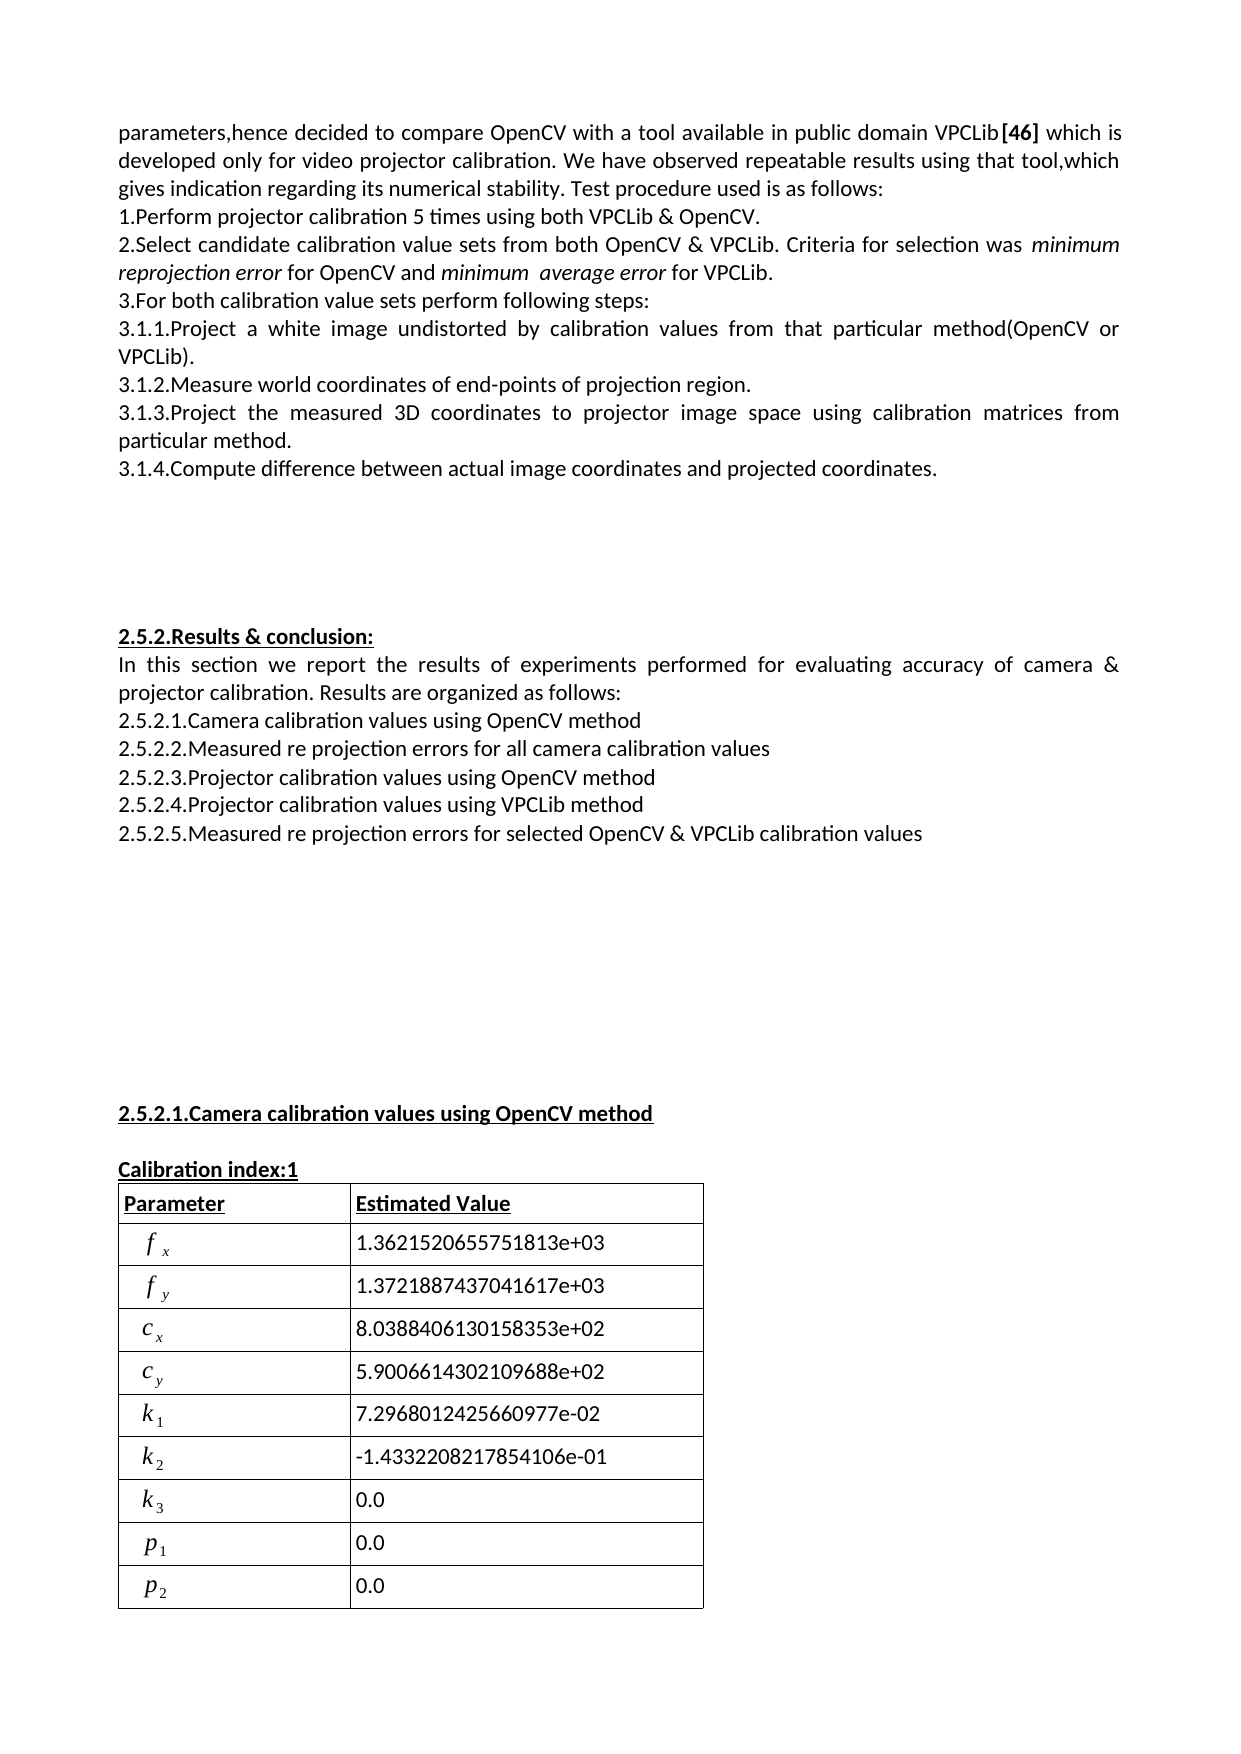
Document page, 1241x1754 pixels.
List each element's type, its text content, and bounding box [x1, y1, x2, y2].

table_cell [119, 1395, 350, 1436]
text 2.5.2.4.Projector calibration values using VPCLib method [118, 791, 1122, 819]
table_header Estimated Value [351, 1184, 703, 1223]
text 3.1.2.Measure world coordinates of end-points of projection region. [118, 370, 1122, 398]
table_cell 1.3621520655751813e+03 [351, 1224, 703, 1265]
table_cell [119, 1480, 350, 1522]
table_cell 1.3721887437041617e+03 [351, 1266, 703, 1308]
table_cell [119, 1523, 350, 1565]
text 2.5.2.5.Measured re projection errors for selected OpenCV & VPCLib calibration values [118, 819, 1122, 847]
table_cell -1.4332208217854106e-01 [351, 1437, 703, 1479]
table_cell [119, 1266, 350, 1308]
table_cell [119, 1352, 350, 1394]
table_header Parameter [119, 1184, 350, 1223]
table_cell [119, 1309, 350, 1351]
text 2.5.2.1.Camera calibration values using OpenCV method [118, 1099, 1122, 1127]
text 1.Perform projector calibration 5 times using both VPCLib & OpenCV. [118, 202, 1122, 230]
table_cell [119, 1437, 350, 1479]
text 2.5.2.Results & conclusion: [118, 622, 1122, 651]
text 2.Select candidate calibration value sets from both OpenCV & VPCLib. Criteria for selection was minimum reprojection error for OpenCV and minimum average error for VPCLib. [118, 230, 1122, 286]
text In this section we report the results of experiments performed for evaluating accuracy of camera & projector calibration. Results are organized as follows: [118, 651, 1122, 707]
table_cell 7.2968012425660977e-02 [351, 1395, 703, 1436]
text 2.5.2.3.Projector calibration values using OpenCV method [118, 763, 1122, 791]
text 3.1.4.Compute difference between actual image coordinates and projected coordinates. [118, 454, 1122, 482]
text 3.1.3.Project the measured 3D coordinates to projector image space using calibration matrices from particular method. [118, 398, 1122, 454]
table_cell 0.0 [351, 1523, 703, 1565]
table_cell 0.0 [351, 1480, 703, 1522]
table_cell 5.9006614302109688e+02 [351, 1352, 703, 1394]
text 3.1.1.Project a white image undistorted by calibration values from that particular method(OpenCV or VPCLib). [118, 314, 1122, 370]
table_cell 8.0388406130158353e+02 [351, 1309, 703, 1351]
table_cell 0.0 [351, 1566, 703, 1608]
table_cell [119, 1566, 350, 1608]
text Calibration index:1 [118, 1155, 1122, 1183]
table_cell [119, 1224, 350, 1265]
text 2.5.2.2.Measured re projection errors for all camera calibration values [118, 734, 1122, 763]
text parameters,hence decided to compare OpenCV with a tool available in public domain VPCLib[46] which is developed only for video projector calibration. We have observed repeatable results using that tool,which gives indication regarding its numerical stability. Test procedure used is as follows: [118, 118, 1122, 202]
text 2.5.2.1.Camera calibration values using OpenCV method [118, 707, 1122, 734]
text 3.For both calibration value sets perform following steps: [118, 286, 1122, 314]
